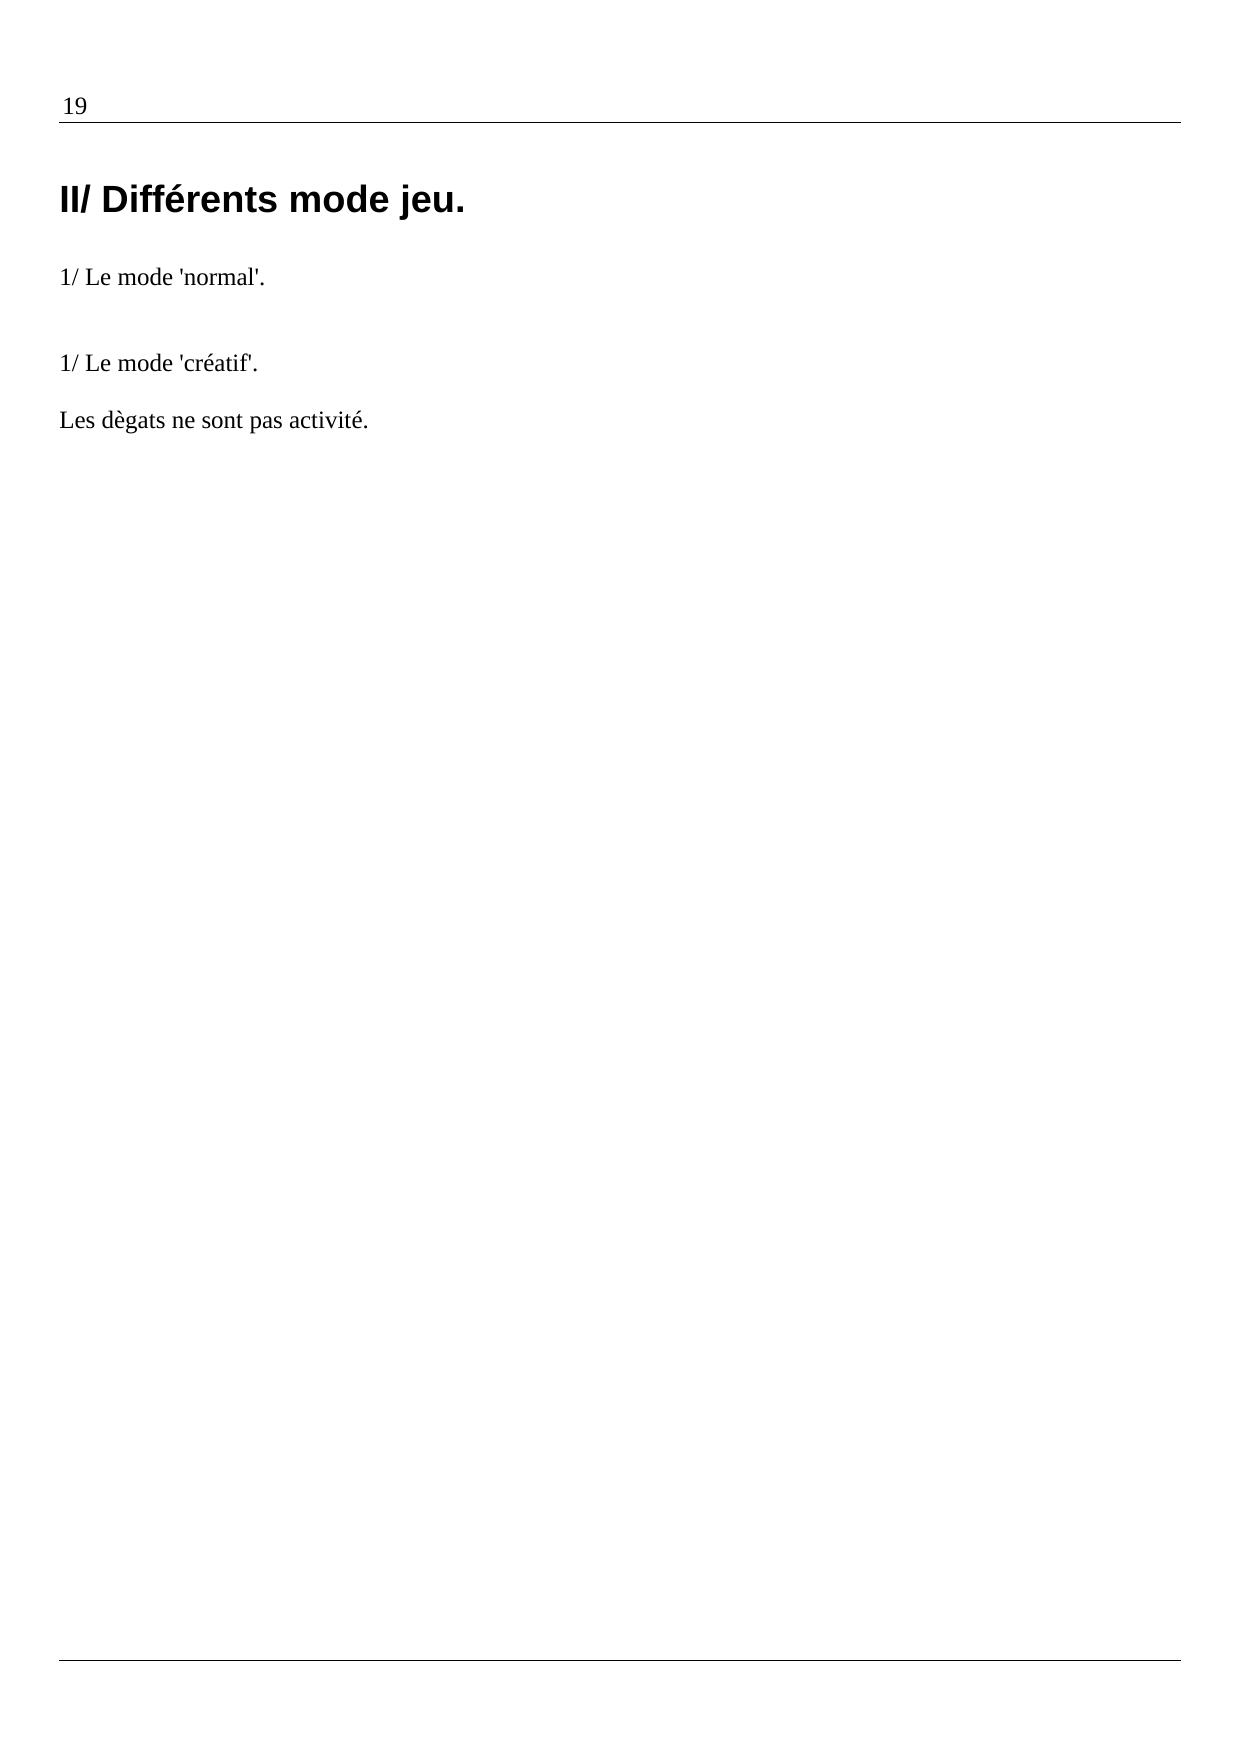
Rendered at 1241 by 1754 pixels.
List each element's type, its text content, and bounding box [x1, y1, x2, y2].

text 1/ Le mode 'créatif'. [59, 348, 1181, 377]
text Les dègats ne sont pas activité. [59, 406, 1181, 434]
text 1/ Le mode 'normal'. [59, 262, 1181, 291]
subtitle II/ Différents mode jeu. [59, 177, 1181, 221]
